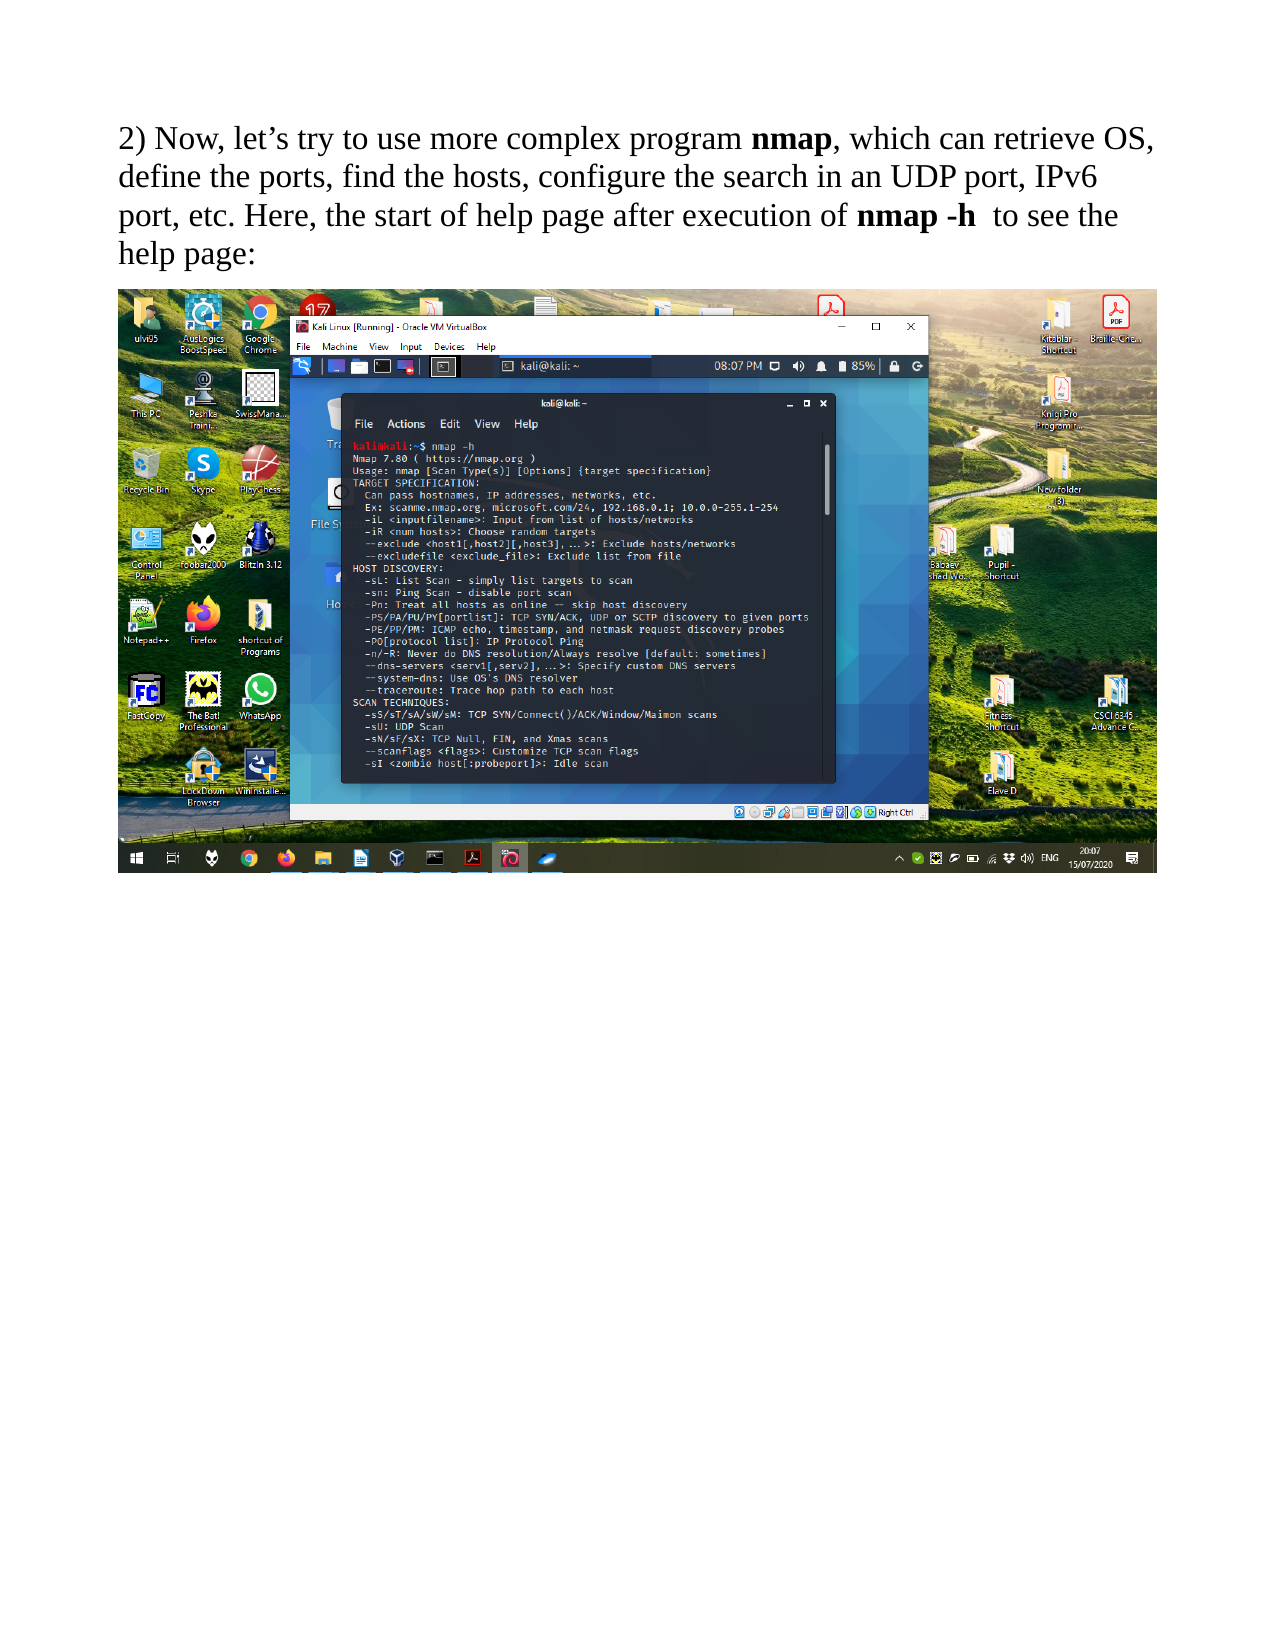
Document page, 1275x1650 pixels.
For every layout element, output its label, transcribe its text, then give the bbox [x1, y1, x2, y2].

text 2) Now, let’s try to use more complex program nmap, which can retrieve OS, define the ports, find the hosts, configure the search in an UDP port, IPv6 port, etc. Here, the start of help page after execution of nmap -h to see the help page: [118, 118, 1157, 271]
picture [118, 289, 1157, 873]
